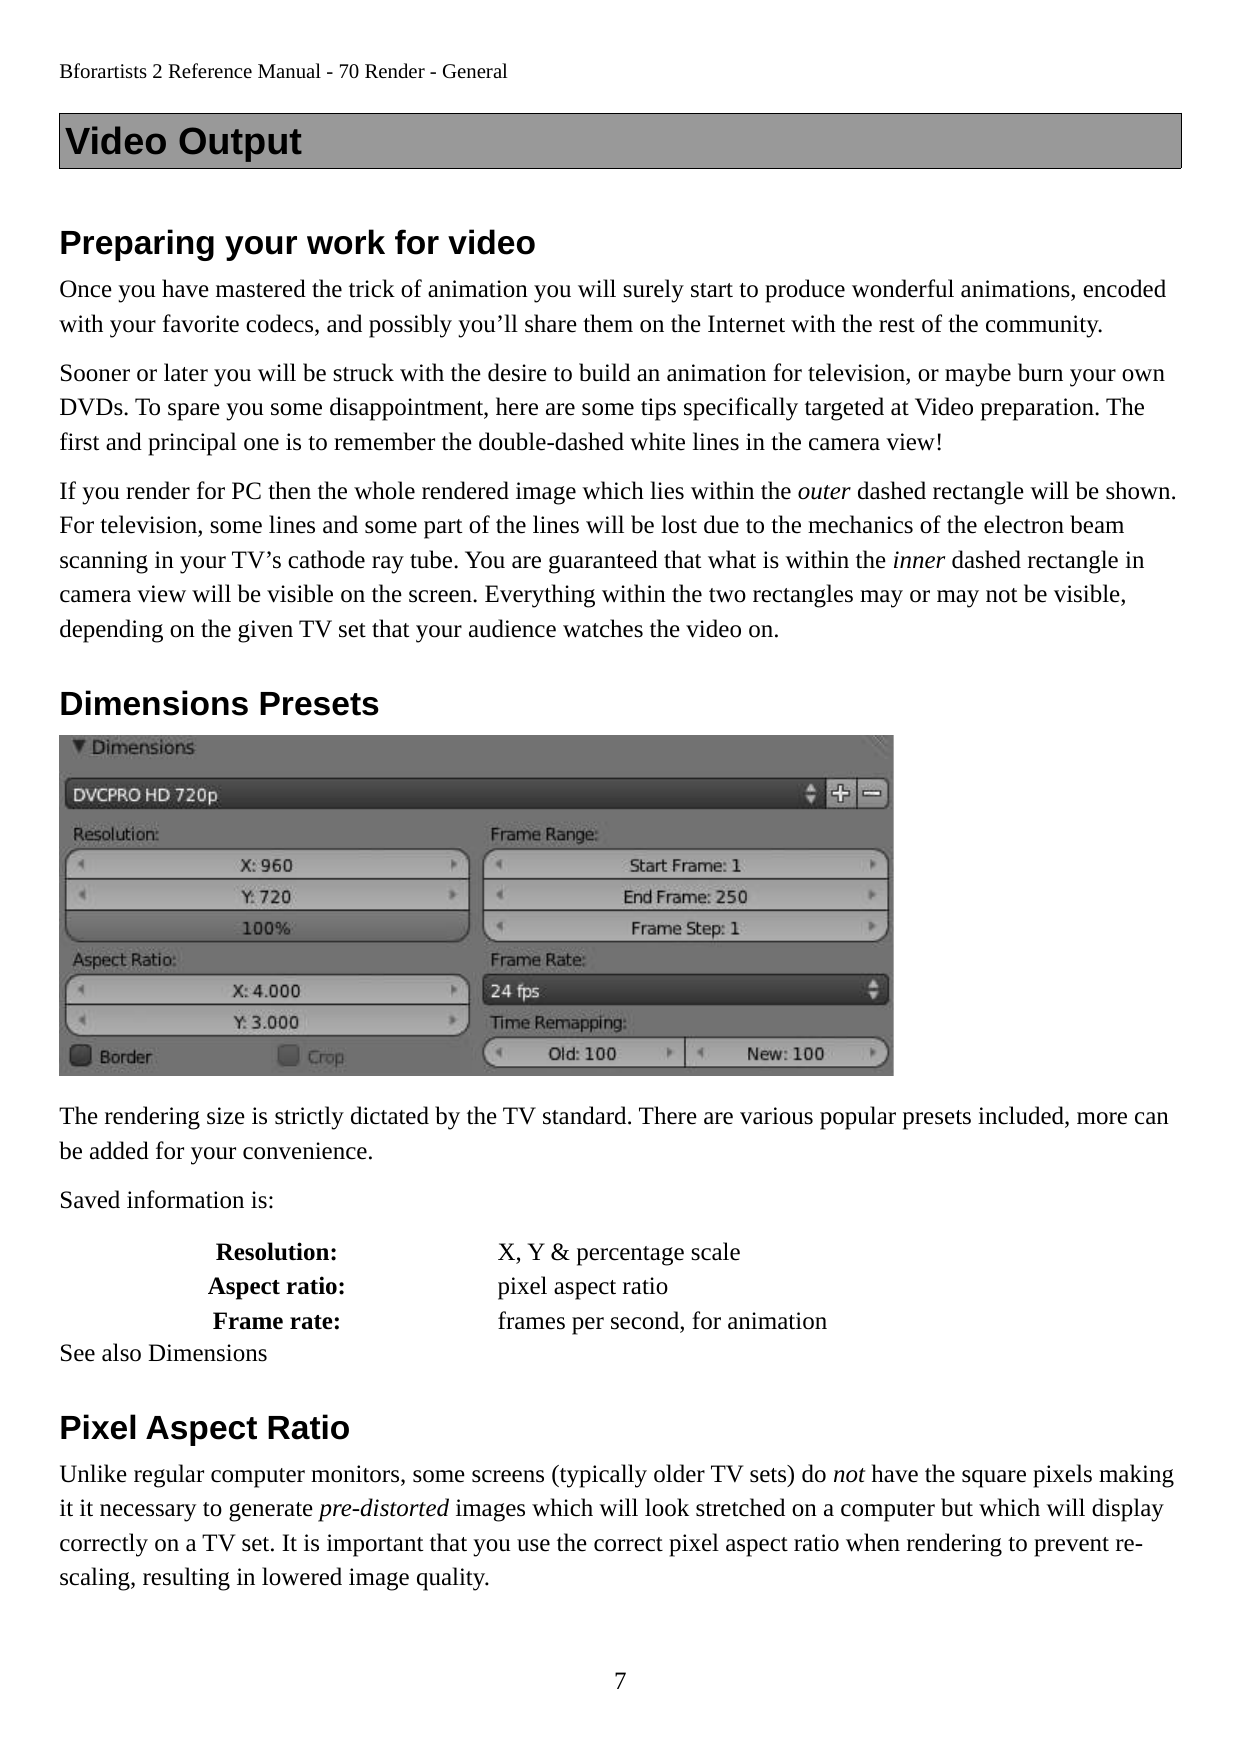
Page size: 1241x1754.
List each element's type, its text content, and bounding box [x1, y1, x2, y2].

table_cell pixel aspect ratio [495, 1269, 1118, 1303]
table_header Video Output [60, 114, 1181, 168]
text If you render for PC then the whole rendered image which lies within the outer dashed rectangle will be shown. For television, some lines and some part of the lines will be lost due to the mechanics of the electron beam scanning in your TV’s cathode ray tube. You are guaranteed that what is within the inner dashed rectangle in camera view will be visible on the screen. Everything within the two rectangles may or may not be visible, depending on the given TV set that your audience watches the video on. [59, 476, 1181, 643]
table_cell Aspect ratio: [59, 1269, 494, 1303]
text The rendering size is strictly dictated by the TV standard. There are various popular presets included, more can be added for your convenience. [59, 1101, 1181, 1164]
table_cell Frame rate: [59, 1303, 494, 1338]
picture [59, 735, 894, 1076]
table_header Resolution: [59, 1234, 494, 1268]
table_header X, Y & percentage scale [495, 1234, 1118, 1268]
text Sooner or later you will be struck with the desire to build an animation for television, or maybe burn your own DVDs. To spare you some disappointment, here are some tips specifically targeted at Video preparation. The first and principal one is to remember the double-dashed white lines in the camera view! [59, 358, 1181, 456]
text Once you have mastered the trick of animation you will surely start to produce wonderful animations, encoded with your favorite codecs, and possibly you’ll share them on the Internet with the rest of the community. [59, 274, 1181, 338]
text Saved information is: [59, 1185, 1181, 1214]
subtitle Pixel Aspect Ratio [59, 1408, 1181, 1446]
text Unlike regular computer monitors, some screens (typically older TV sets) do not have the square pixels making it it necessary to generate pre-distorted images which will look stretched on a computer but which will display correctly on a TV set. It is important that you use the correct pixel aspect ratio when rendering to prevent re-scaling, resulting in lowered image quality. [59, 1459, 1181, 1591]
table_cell frames per second, for animation [495, 1303, 1118, 1338]
text See also Dimensions [59, 1338, 1181, 1366]
subtitle Dimensions Presets [59, 684, 1181, 722]
subtitle Preparing your work for video [59, 223, 1181, 262]
